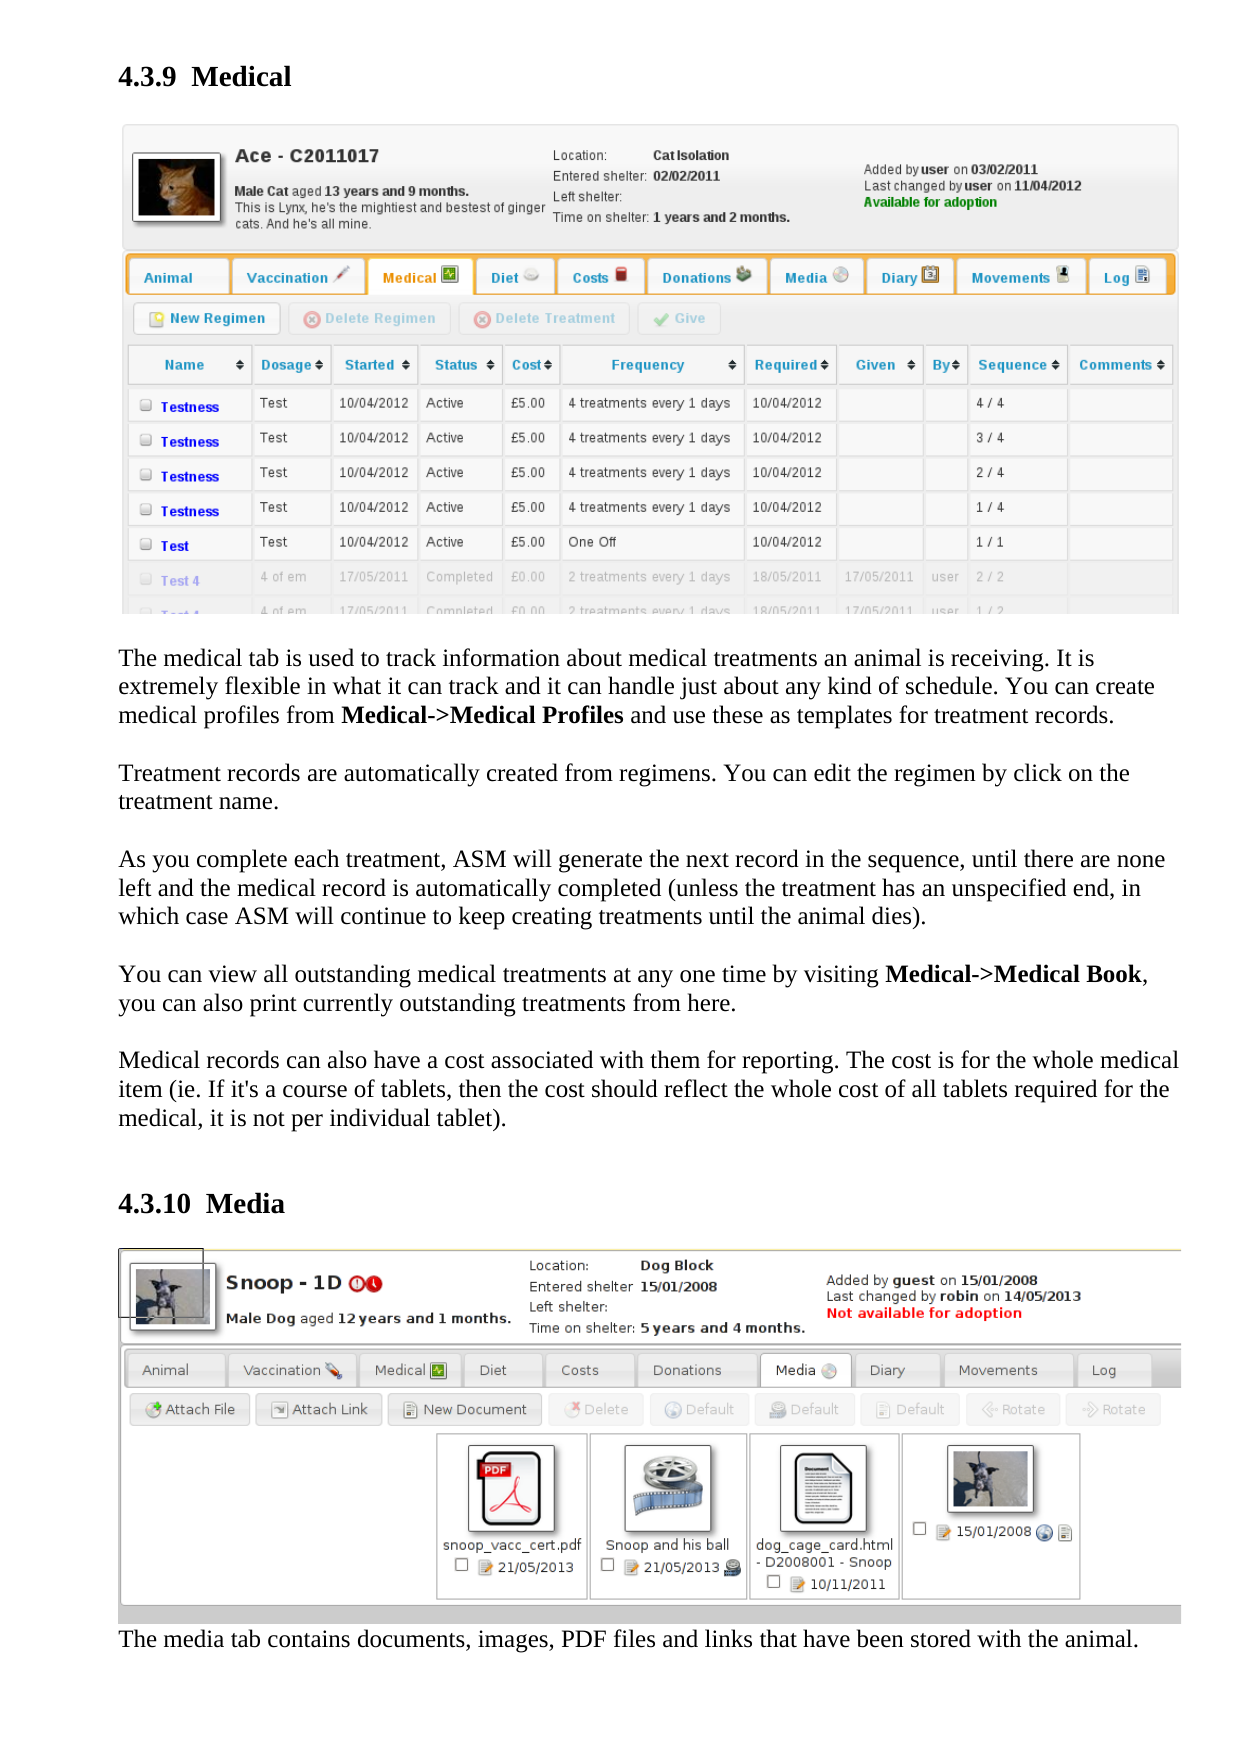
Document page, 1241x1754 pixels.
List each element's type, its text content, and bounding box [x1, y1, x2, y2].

picture [118, 1248, 1182, 1624]
text You can view all outstanding medical treatments at any one time by visiting Medical->Medical Book, you can also print currently outstanding treatments from here. [118, 959, 1181, 1016]
subtitle Medical [118, 59, 1181, 93]
text As you complete each treatment, ASM will generate the next record in the sequence, until there are none left and the medical record is automatically completed (unless the treatment has an unspecified end, in which case ASM will continue to keep creating treatments until the animal dies). [118, 844, 1181, 930]
text The medical tab is used to track information about medical treatments an animal is receiving. It is extremely flexible in what it can track and it can handle just about any kind of schedule. You can create medical profiles from Medical->Medical Profiles and use these as templates for treatment records. [118, 643, 1181, 729]
subtitle Media [118, 1186, 1181, 1219]
text Medical records can also have a cost associated with them for reporting. The cost is for the whole medical item (ie. If it's a course of tablets, then the cost should reflect the whole cost of all tablets required for the medical, it is not per individual tablet). [118, 1045, 1181, 1131]
text The media tab contains documents, images, PDF files and links that have been stored with the animal. [118, 1624, 1181, 1653]
picture [118, 122, 1182, 614]
text Treatment records are automatically created from regimens. You can edit the regimen by click on the treatment name. [118, 758, 1181, 815]
